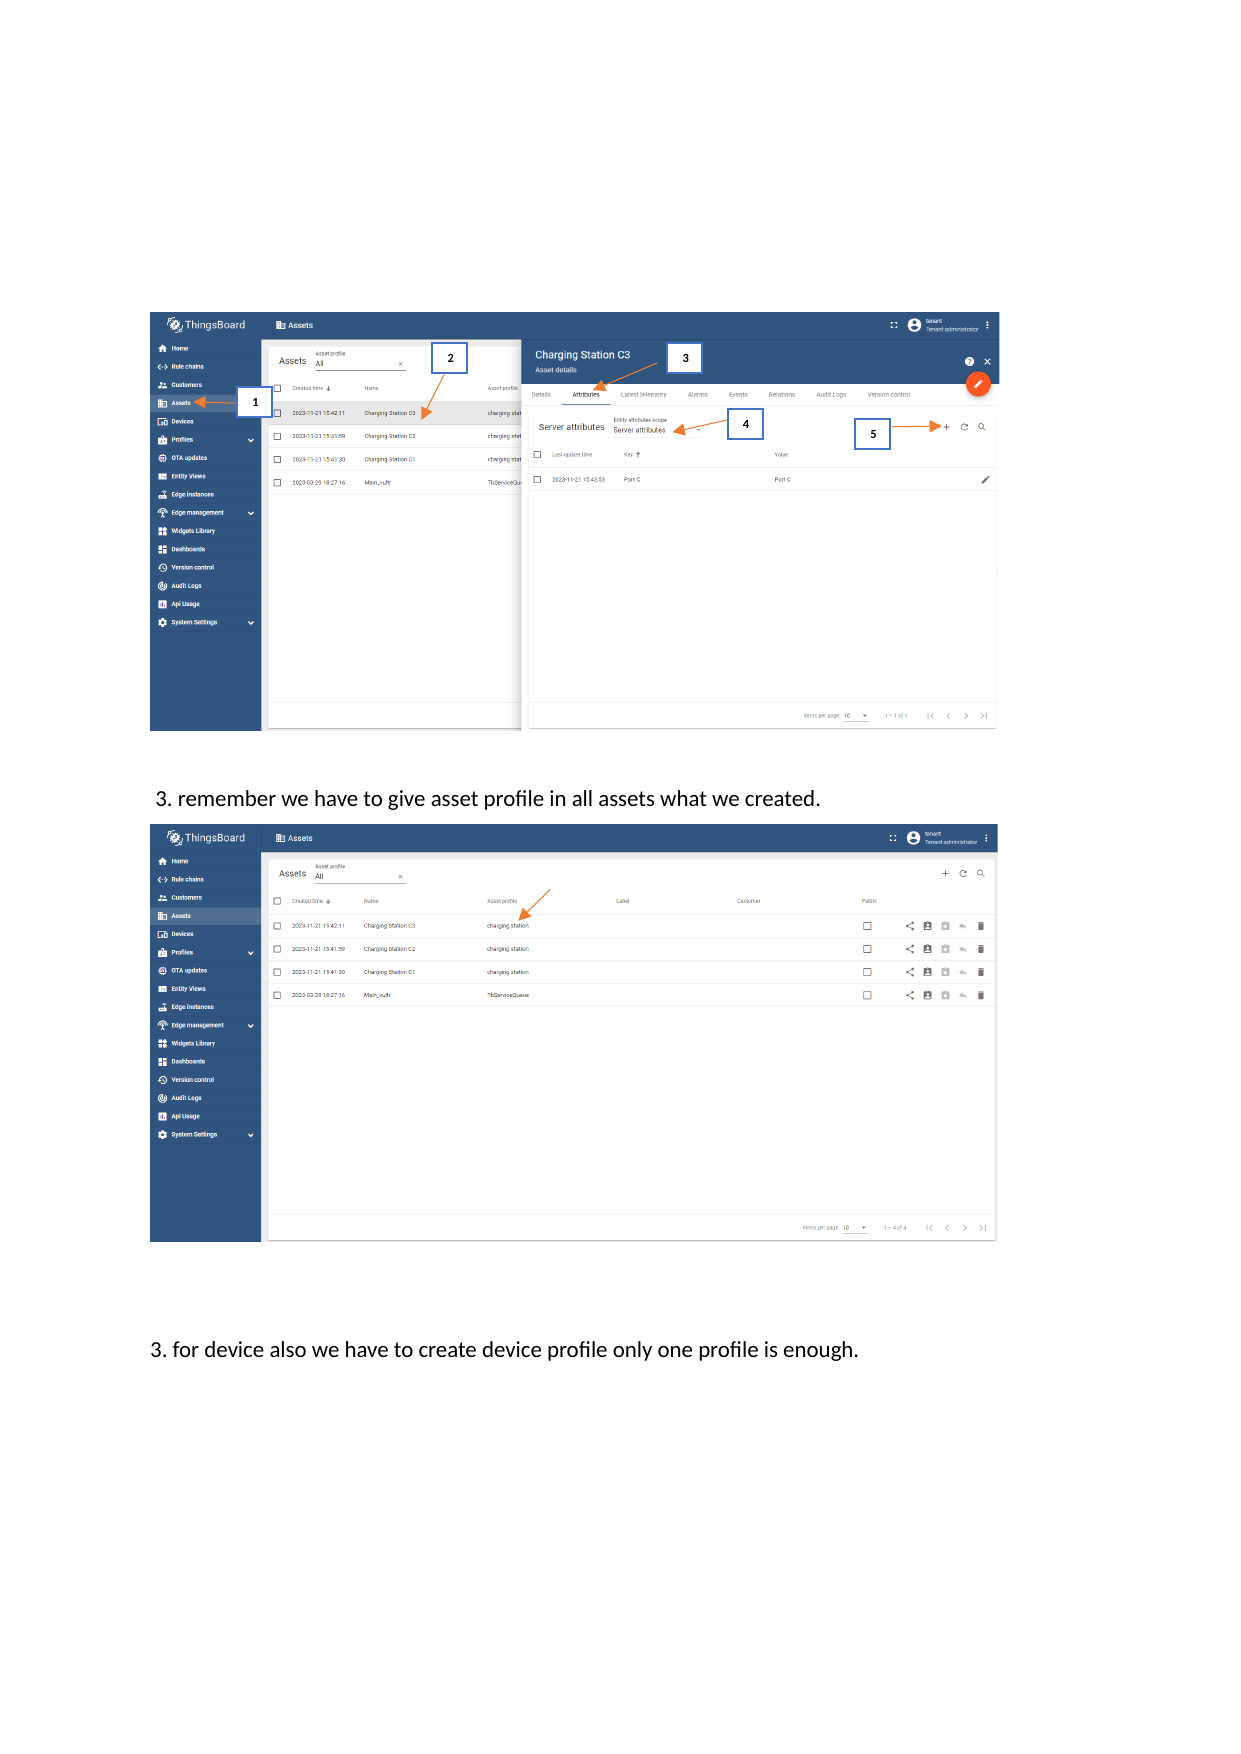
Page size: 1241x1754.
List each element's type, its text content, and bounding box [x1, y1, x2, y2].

picture [150, 312, 1000, 731]
picture [150, 824, 998, 1242]
text 3. for device also we have to create device profile only one profile is enough. [150, 1335, 1090, 1363]
text 3. remember we have to give asset profile in all assets what we created. [150, 784, 1090, 812]
